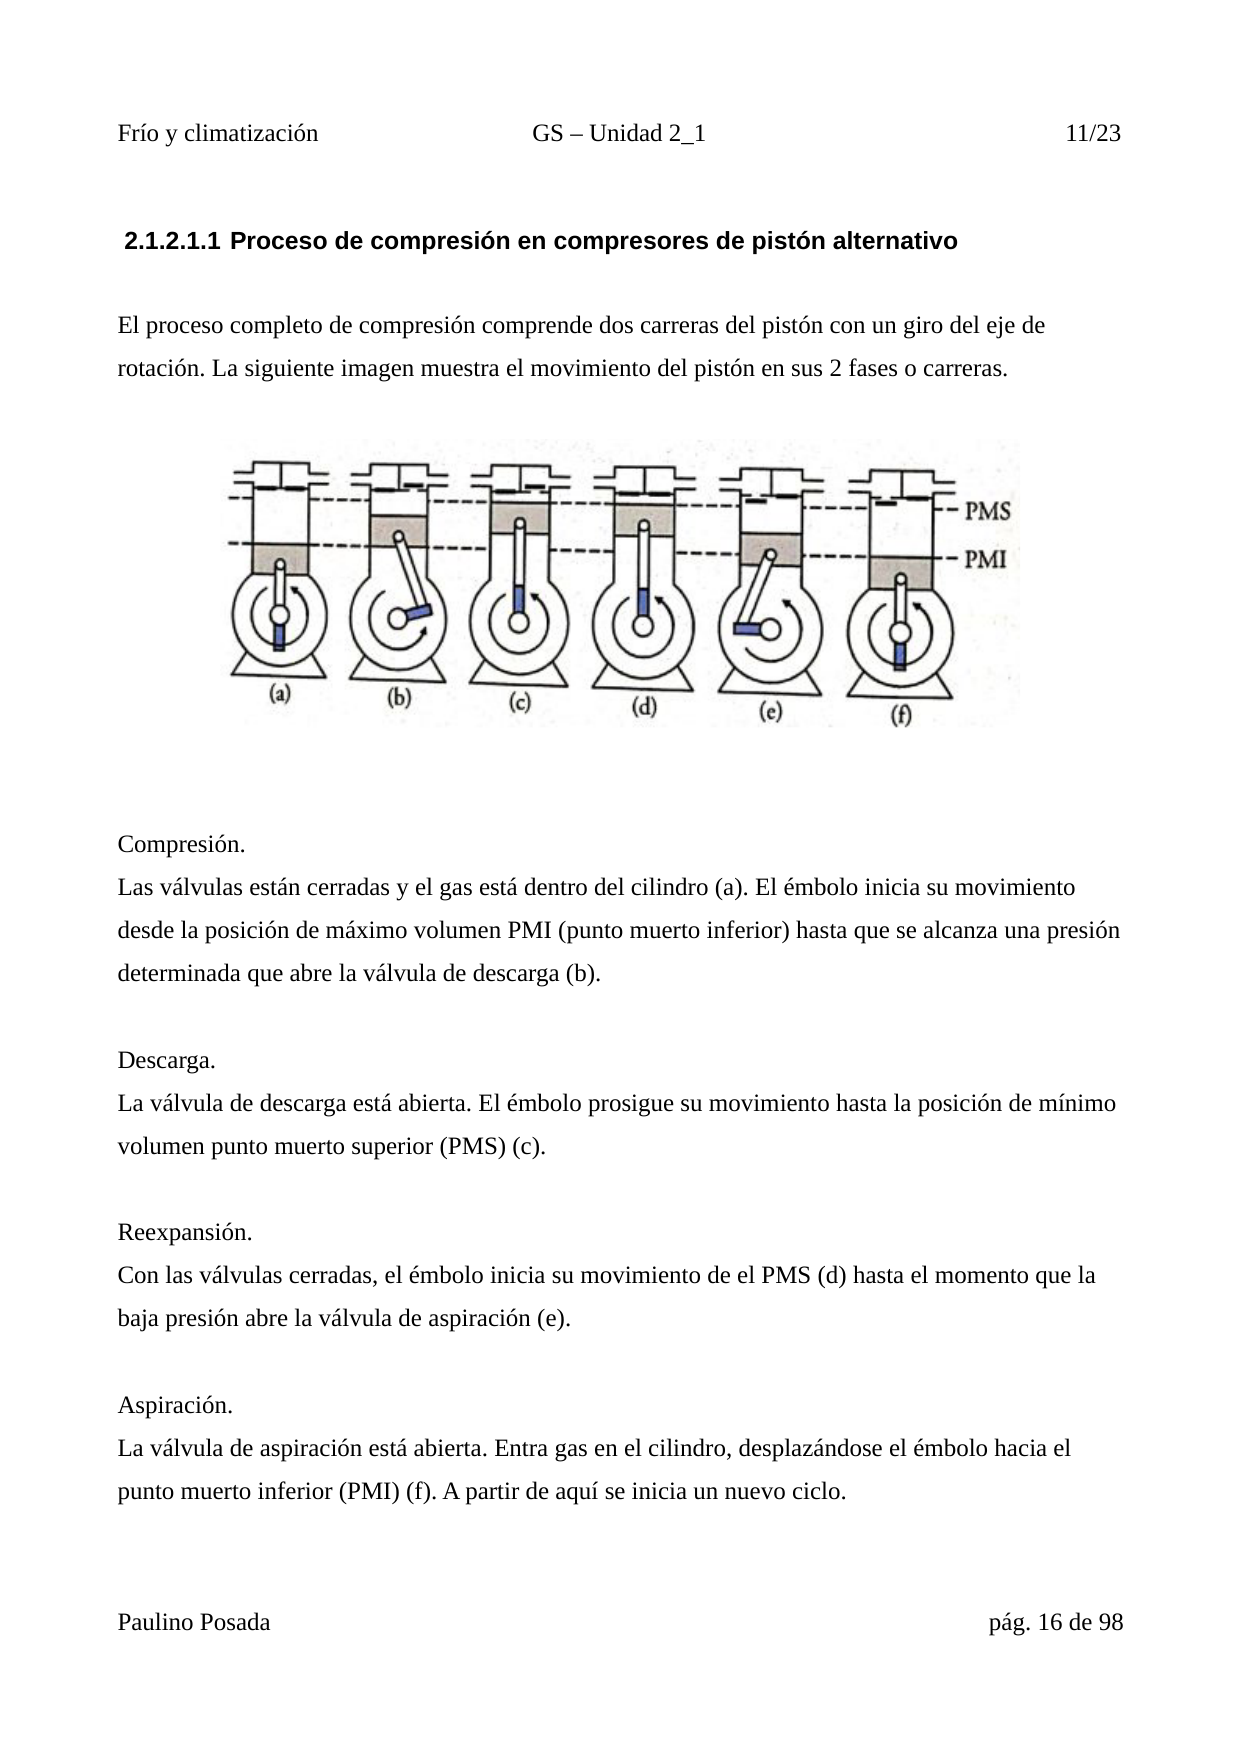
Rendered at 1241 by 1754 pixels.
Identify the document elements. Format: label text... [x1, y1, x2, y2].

text El proceso completo de compresión comprende dos carreras del pistón con un giro del eje de rotación. La siguiente imagen muestra el movimiento del pistón en sus 2 fases o carreras. [117, 310, 1123, 382]
text Con las válvulas cerradas, el émbolo inicia su movimiento de el PMS (d) hasta el momento que la baja presión abre la válvula de aspiración (e). [117, 1260, 1123, 1332]
text Descarga. [117, 1045, 1123, 1073]
text La válvula de aspiración está abierta. Entra gas en el cilindro, desplazándose el émbolo hacia el [117, 1433, 1123, 1462]
text Aspiración. [117, 1390, 1123, 1418]
text Compresión. [117, 829, 1123, 858]
text La válvula de descarga está abierta. El émbolo prosigue su movimiento hasta la posición de mínimo volumen punto muerto superior (PMS) (c). [117, 1088, 1123, 1160]
text Las válvulas están cerradas y el gas está dentro del cilindro (a). El émbolo inicia su movimiento desde la posición de máximo volumen PMI (punto muerto inferior) hasta que se alcanza una presión determinada que abre la válvula de descarga (b). [117, 872, 1123, 987]
subtitle Proceso de compresión en compresores de pistón alternativo [117, 226, 1123, 254]
text punto muerto inferior (PMI) (f). A partir de aquí se inicia un nuevo ciclo. [117, 1476, 1123, 1505]
text Reexpansión. [117, 1217, 1123, 1246]
picture [220, 439, 1021, 729]
